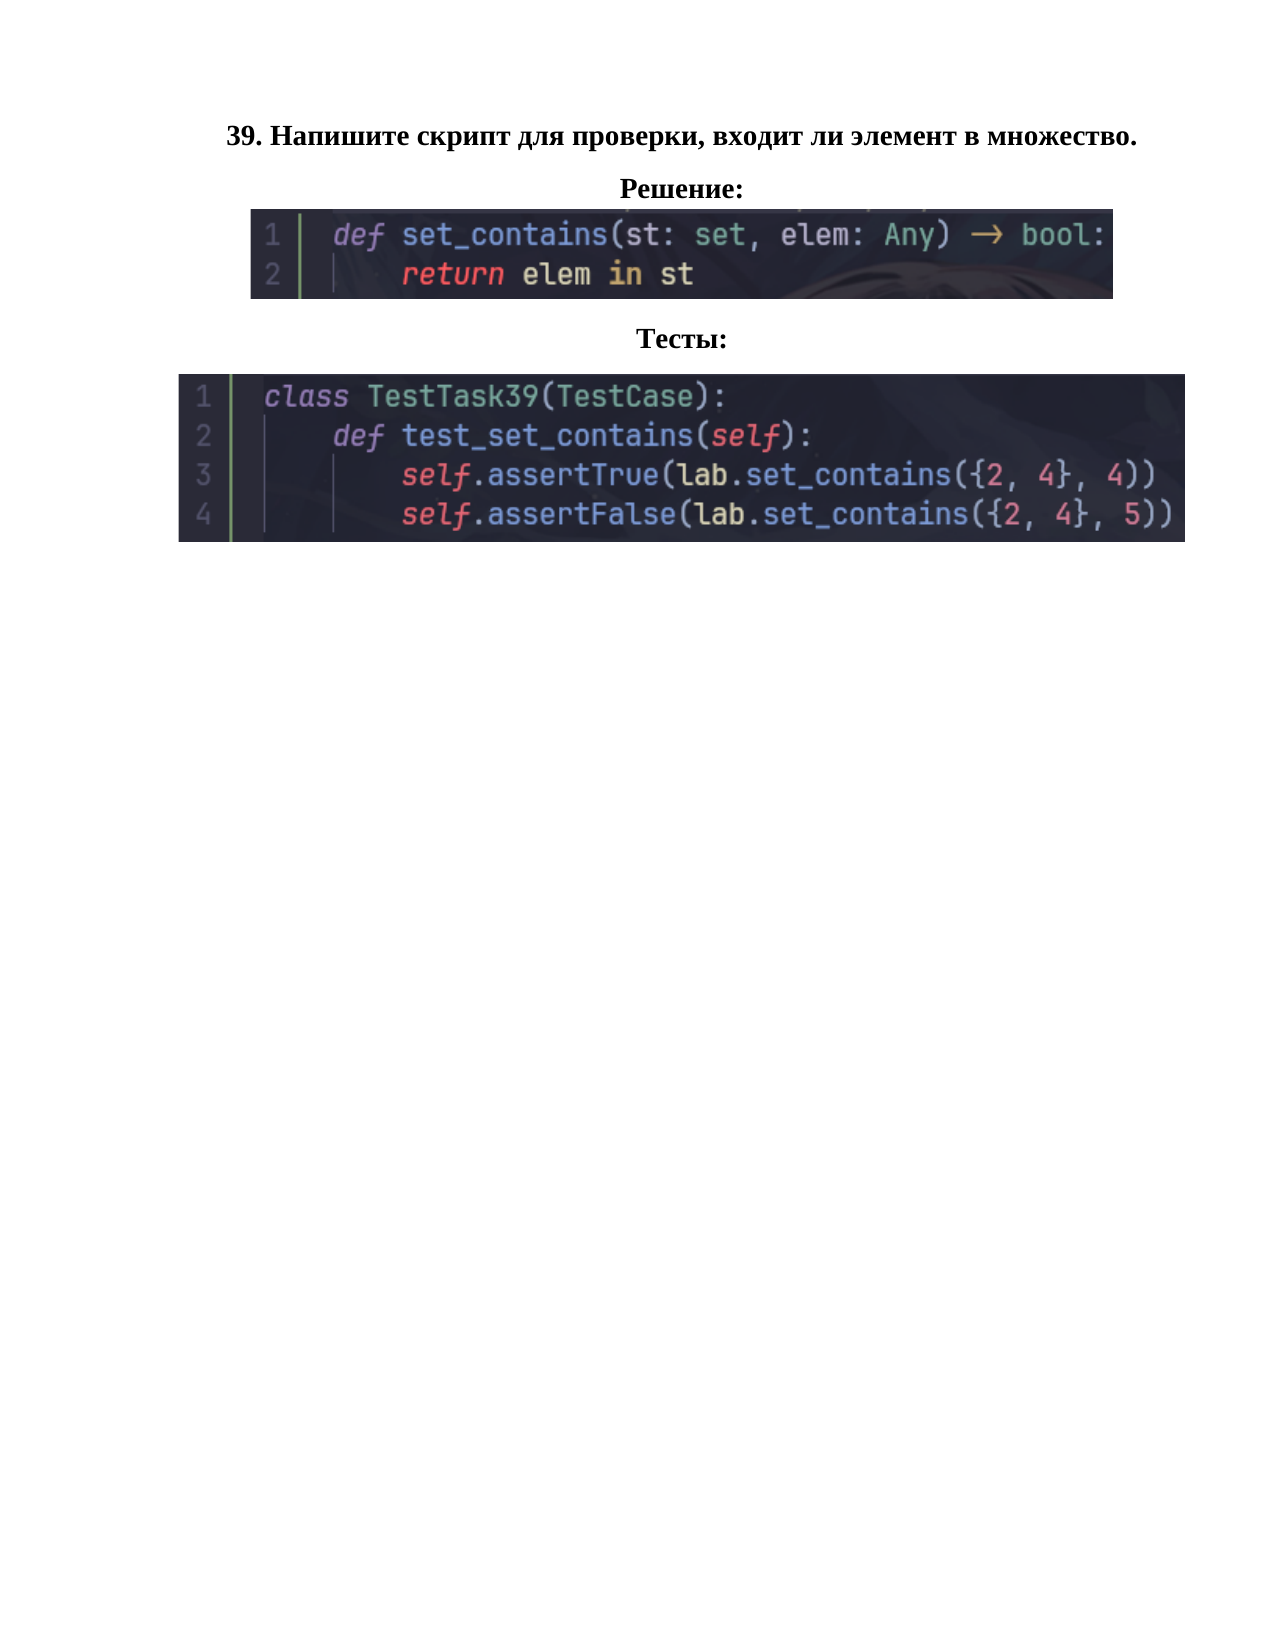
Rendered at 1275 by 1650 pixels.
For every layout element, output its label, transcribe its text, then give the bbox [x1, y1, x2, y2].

text Тесты: [177, 263, 1186, 354]
text 39. Напишите скрипт для проверки, входит ли элемент в множество. [177, 118, 1186, 152]
text Решение: [177, 171, 1186, 205]
picture [250, 209, 1113, 299]
picture [178, 374, 1185, 542]
